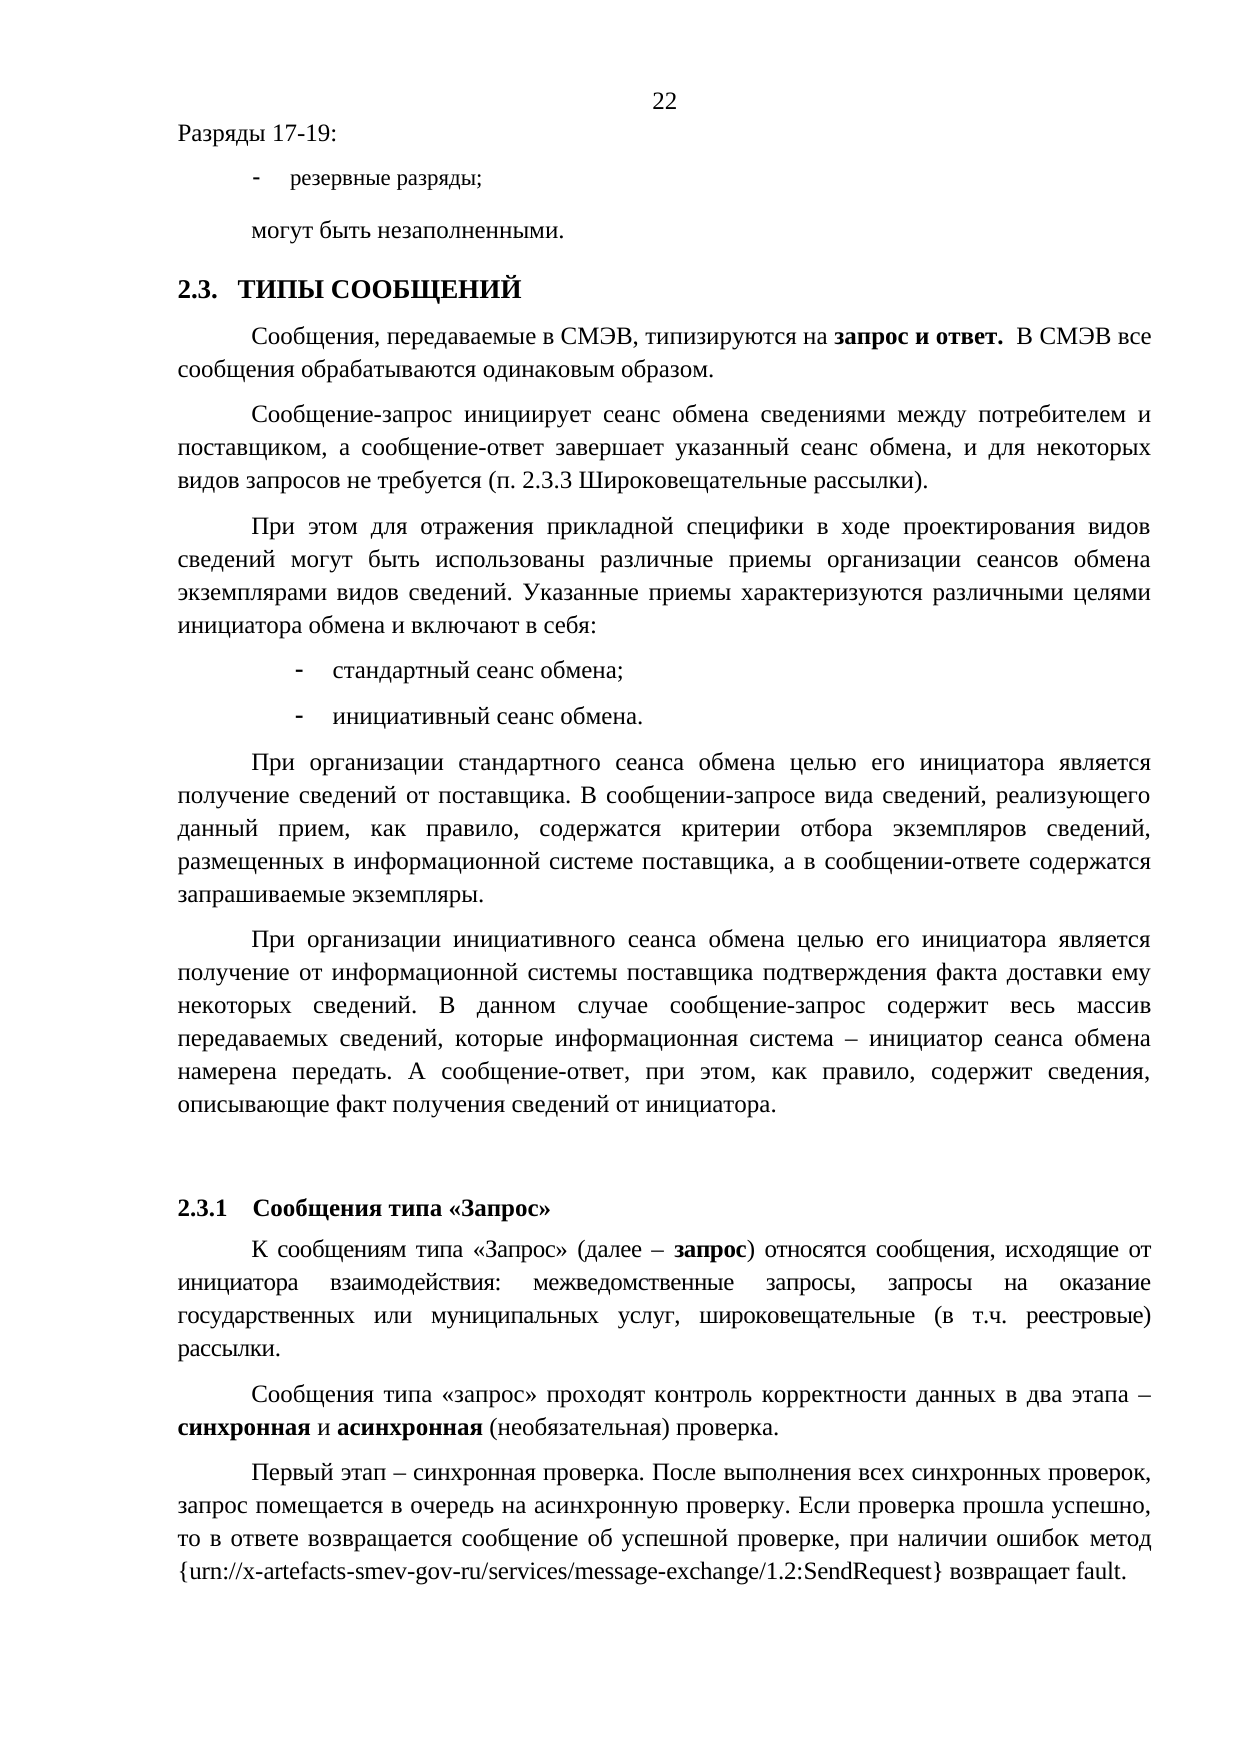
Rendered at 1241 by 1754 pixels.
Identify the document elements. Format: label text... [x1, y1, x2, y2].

subtitle Сообщения типа «Запрос» [177, 1193, 1152, 1222]
text Сообщения, передаваемые в СМЭВ, типизируются на запрос и ответ. В СМЭВ все сообщения обрабатываются одинаковым образом. [177, 321, 1152, 383]
text При организации стандартного сеанса обмена целью его инициатора является получение сведений от поставщика. В сообщении-запросе вида сведений, реализующего данный прием, как правило, содержатся критерии отбора экземпляров сведений, размещенных в информационной системе поставщика, а в сообщении-ответе содержатся запрашиваемые экземпляры. [177, 747, 1152, 907]
list резервные разряды; [252, 164, 1152, 190]
text К сообщениям типа «Запрос» (далее – запрос) относятся сообщения, исходящие от инициатора взаимодействия: межведомственные запросы, запросы на оказание государственных или муниципальных услуг, широковещательные (в т.ч. реестровые) рассылки. [177, 1234, 1152, 1362]
text Первый этап – синхронная проверка. После выполнения всех синхронных проверок, запрос помещается в очередь на асинхронную проверку. Если проверка прошла успешно, то в ответе возвращается сообщение об успешной проверке, при наличии ошибок метод {urn://x-artefacts-smev-gov-ru/services/message-exchange/1.2:SendRequest} возвращает fault. [177, 1457, 1152, 1585]
list инициативный сеанс обмена. [295, 701, 1152, 730]
list cтандартный сеанс обмена; [295, 656, 1152, 684]
text Сообщение-запрос инициирует сеанс обмена сведениями между потребителем и поставщиком, а сообщение-ответ завершает указанный сеанс обмена, и для некоторых видов запросов не требуется (п. 2.3.3 Широковещательные рассылки). [177, 399, 1152, 494]
text Сообщения типа «запрос» проходят контроль корректности данных в два этапа – синхронная и асинхронная (необязательная) проверка. [177, 1379, 1152, 1441]
text При организации инициативного сеанса обмена целью его инициатора является получение от информационной системы поставщика подтверждения факта доставки ему некоторых сведений. В данном случае сообщение-запрос содержит весь массив передаваемых сведений, которые информационная система – инициатор сеанса обмена намерена передать. А сообщение-ответ, при этом, как правило, содержит сведения, описывающие факт получения сведений от инициатора. [177, 924, 1152, 1118]
text могут быть незаполненными. [177, 215, 1152, 243]
subtitle Типы сообщений [177, 273, 1152, 304]
text Разряды 17-19: [177, 118, 1152, 147]
text При этом для отражения прикладной специфики в ходе проектирования видов сведений могут быть использованы различные приемы организации сеансов обмена экземплярами видов сведений. Указанные приемы характеризуются различными целями инициатора обмена и включают в себя: [177, 511, 1152, 639]
